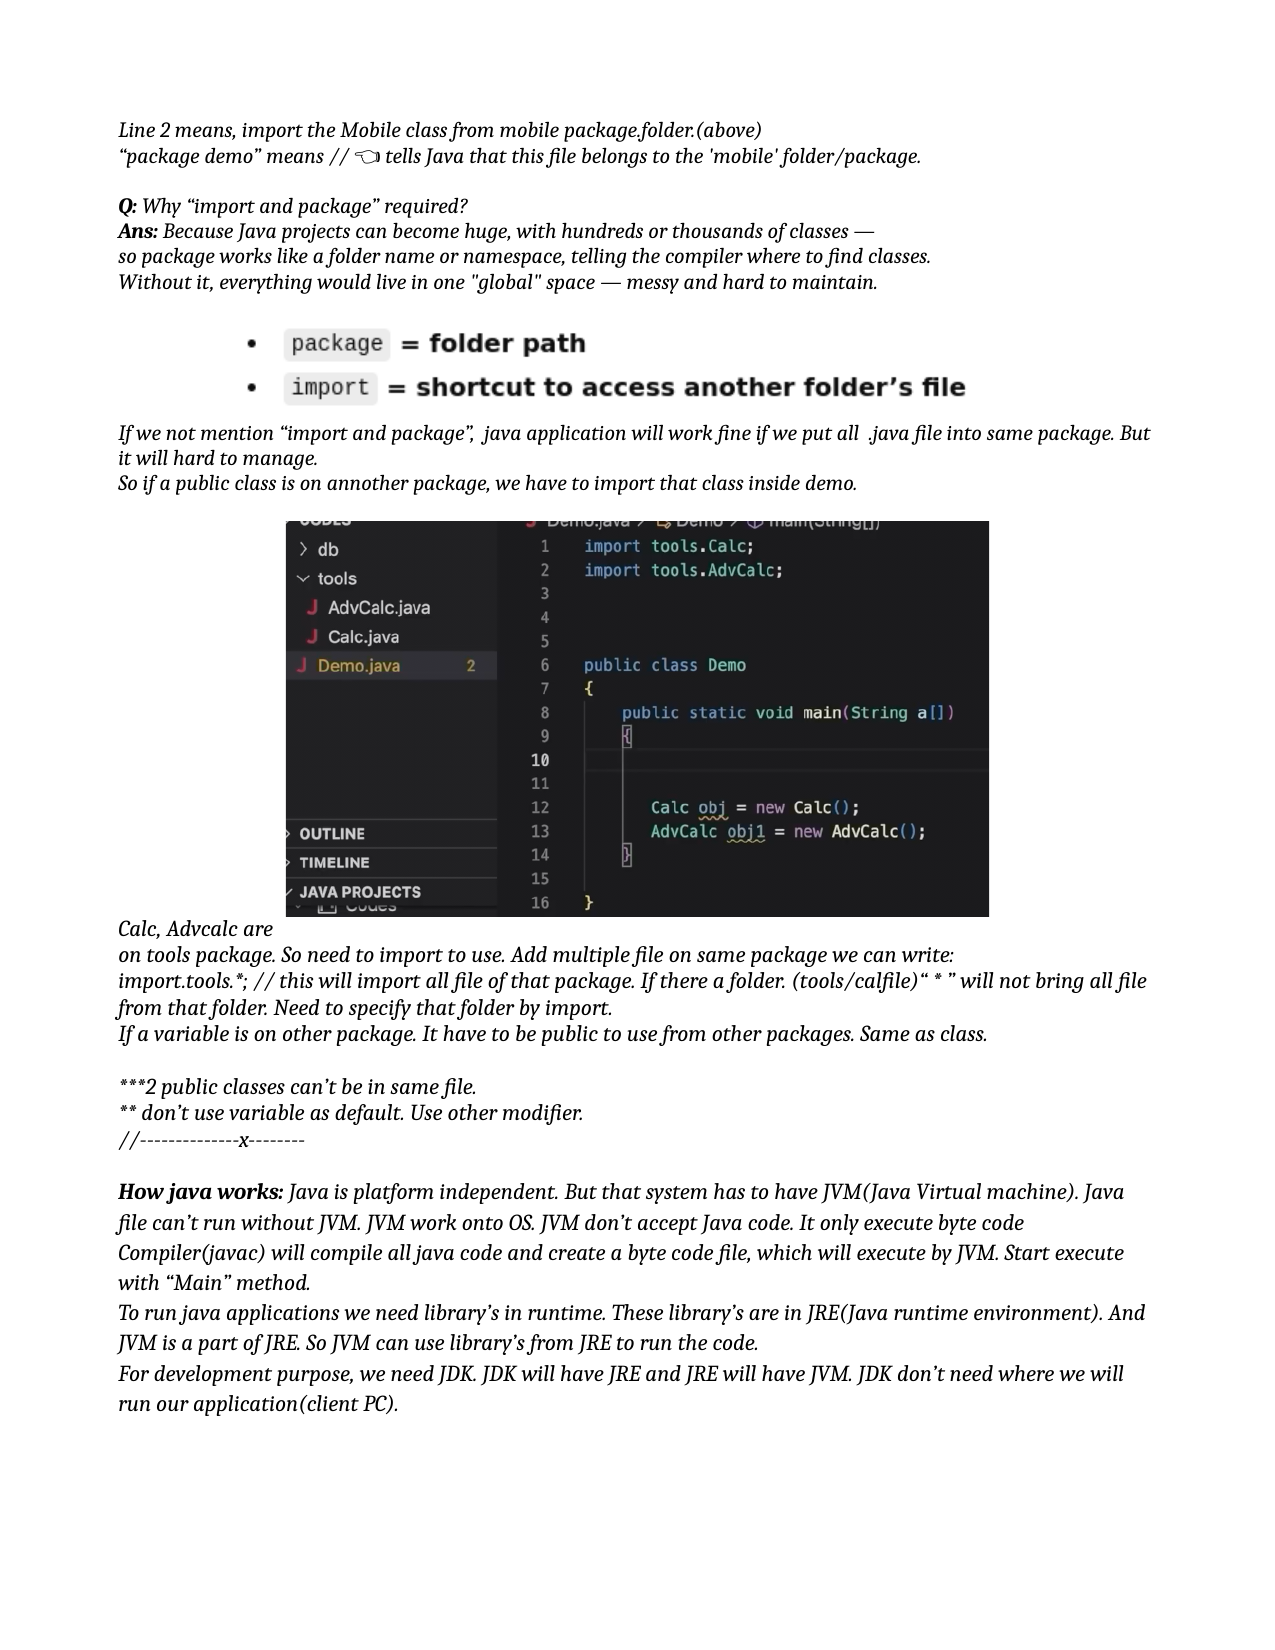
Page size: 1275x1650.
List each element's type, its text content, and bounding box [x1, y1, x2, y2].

text To run java applications we need library’s in runtime. These library’s are in JRE(Java runtime environment). And JVM is a part of JRE. So JVM can use library’s from JRE to run the code. [118, 1300, 1157, 1357]
text If we not mention “import and package”, java application will work fine if we put all .java file into same package. But it will hard to manage. [118, 421, 1157, 471]
text Without it, everything would live in one "global" space — messy and hard to maintain. [118, 269, 1157, 294]
text Ans: Because Java projects can become huge, with hundreds or thousands of classes — [118, 219, 1157, 244]
text Compiler(javac) will compile all java code and create a byte code file, which will execute by JVM. Start execute with “Main” method. [118, 1239, 1157, 1296]
text import.tools.*; // this will import all file of that package. If there a folder. (tools/calfile)“ * ” will not bring all file from that folder. Need to specify that folder by import. [118, 968, 1157, 1021]
text “package demo” means // 👈 tells Java that this file belongs to the 'mobile' folder/package. [118, 143, 1157, 168]
text If a variable is on other package. It have to be public to use from other packages. Same as class. [118, 1021, 1157, 1047]
text Line 2 means, import the Mobile class from mobile package.folder.(above) [118, 118, 1157, 143]
text Calc, Advcalc are on tools package. So need to import to use. Add multiple file on same package we can write: [118, 916, 1157, 968]
text Q: Why “import and package” required? [118, 194, 1157, 219]
text ** don’t use variable as default. Use other modifier. [118, 1100, 1157, 1126]
text So if a public class is on annother package, we have to import that class inside demo. [118, 471, 1157, 496]
text //--------------x-------- [118, 1126, 1157, 1153]
picture [285, 521, 990, 917]
text How java works: Java is platform independent. But that system has to have JVM(Java Virtual machine). Java file can’t run without JVM. JVM work onto OS. JVM don’t accept Java code. It only execute byte code [118, 1179, 1157, 1236]
text For development purpose, we need JDK. JDK will have JRE and JRE will have JVM. JDK don’t need where we will run our application(client PC). [118, 1360, 1157, 1417]
picture [245, 310, 984, 412]
text so package works like a folder name or namespace, telling the compiler where to find classes. [118, 244, 1157, 269]
text ***2 public classes can’t be in same file. [118, 1074, 1157, 1100]
